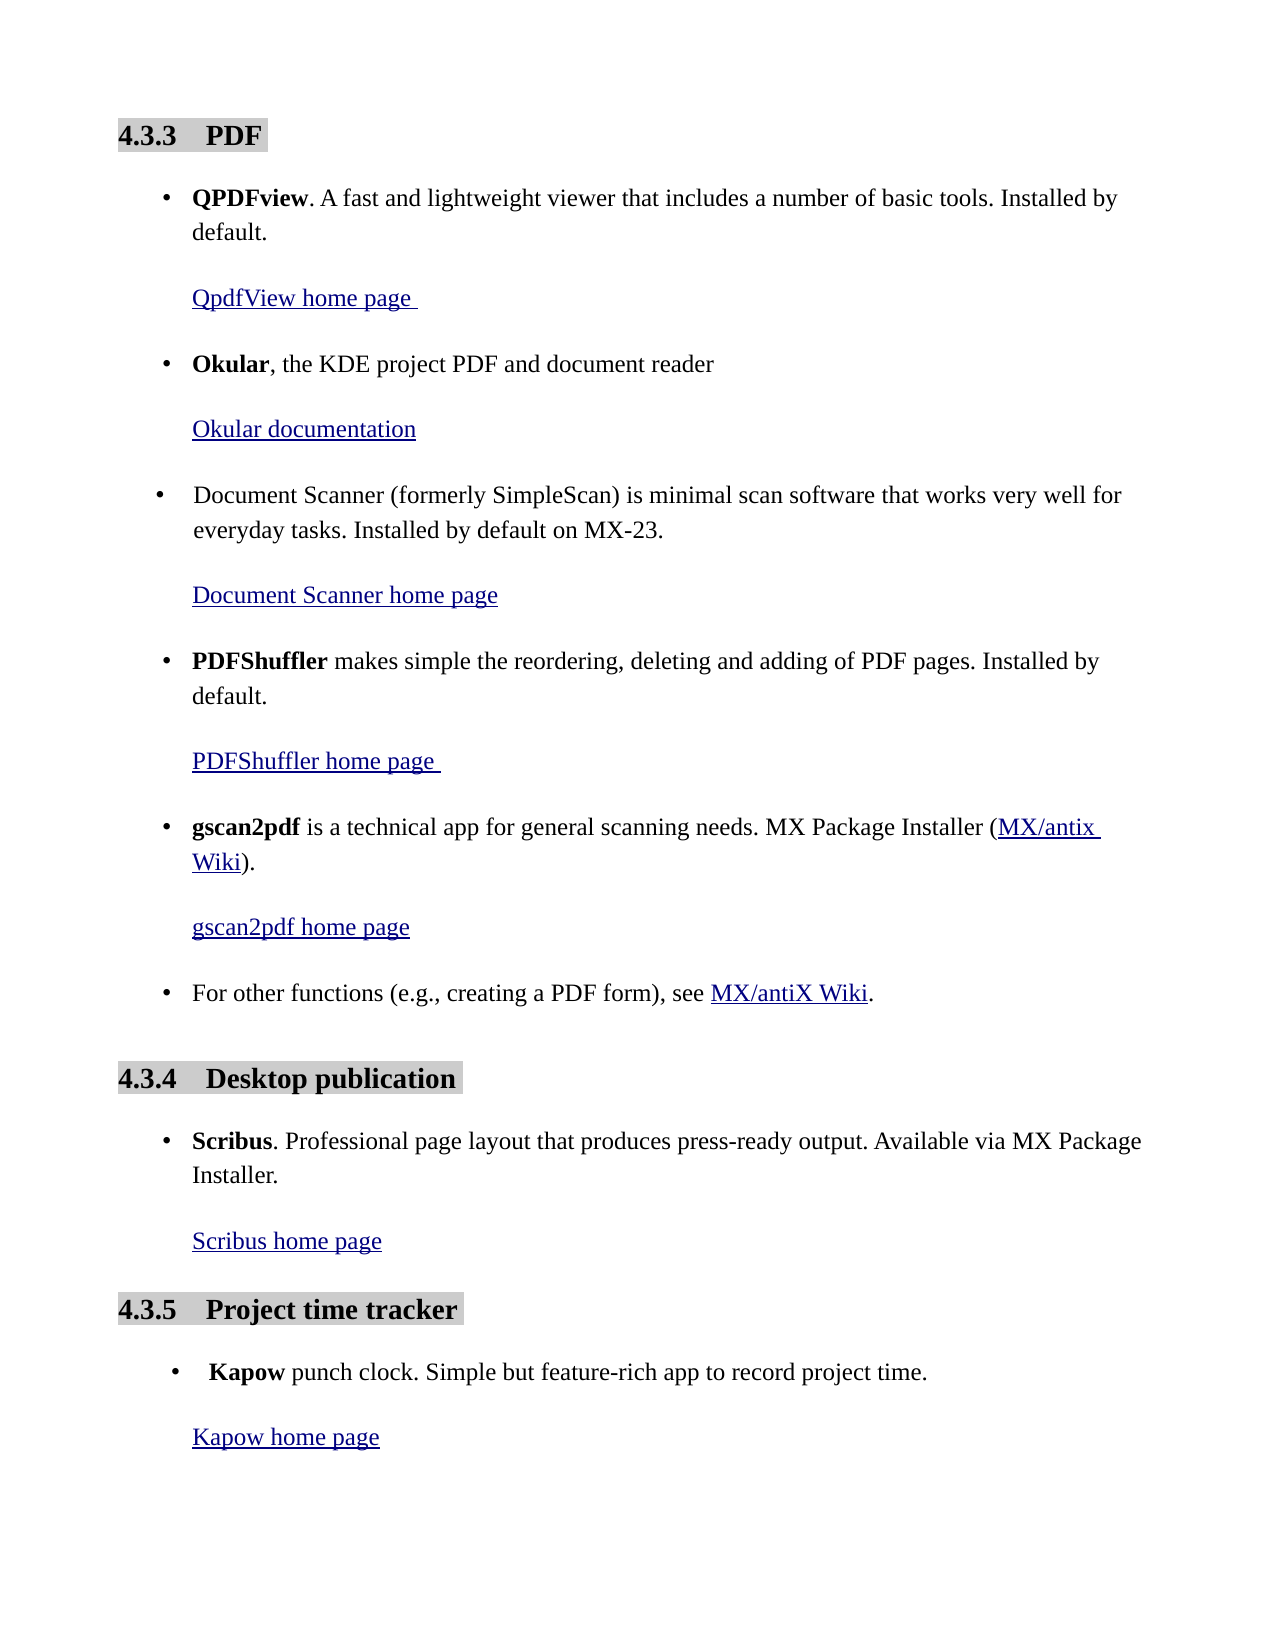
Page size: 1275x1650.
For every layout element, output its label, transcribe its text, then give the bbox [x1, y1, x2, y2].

subtitle 4.3.4 Desktop publication [463, 1061, 1157, 1094]
subtitle 4.3.3 PDF [268, 118, 1157, 152]
list For other functions (e.g., creating a PDF form), see MX/antiX Wiki. [162, 978, 1157, 1007]
list Scribus. Professional page layout that produces press-ready output. Available via MX Package Installer. [162, 1126, 1157, 1189]
text Okular documentation [118, 414, 1157, 443]
list Document Scanner (formerly SimpleScan) is minimal scan software that works very well for everyday tasks. Installed by default on MX-23. [156, 480, 1157, 543]
list Okular, the KDE project PDF and document reader [162, 349, 1157, 378]
text Document Scanner home page [118, 581, 1157, 609]
list QPDFview. A fast and lightweight viewer that includes a number of basic tools. Installed by default. [162, 183, 1157, 246]
list QpdfView home page [162, 283, 1157, 312]
list gscan2pdf home page [162, 912, 1157, 941]
list Kapow punch clock. Simple but feature-rich app to record project time. [171, 1357, 1157, 1385]
text Kapow home page [118, 1422, 1157, 1451]
subtitle 4.3.5 Project time tracker [464, 1292, 1157, 1325]
list PDFShuffler home page [162, 746, 1157, 775]
list gscan2pdf is a technical app for general scanning needs. MX Package Installer (MX/antix Wiki). [162, 812, 1157, 875]
list PDFShuffler makes simple the reordering, deleting and adding of PDF pages. Installed by default. [162, 646, 1157, 709]
list Scribus home page [162, 1226, 1157, 1255]
